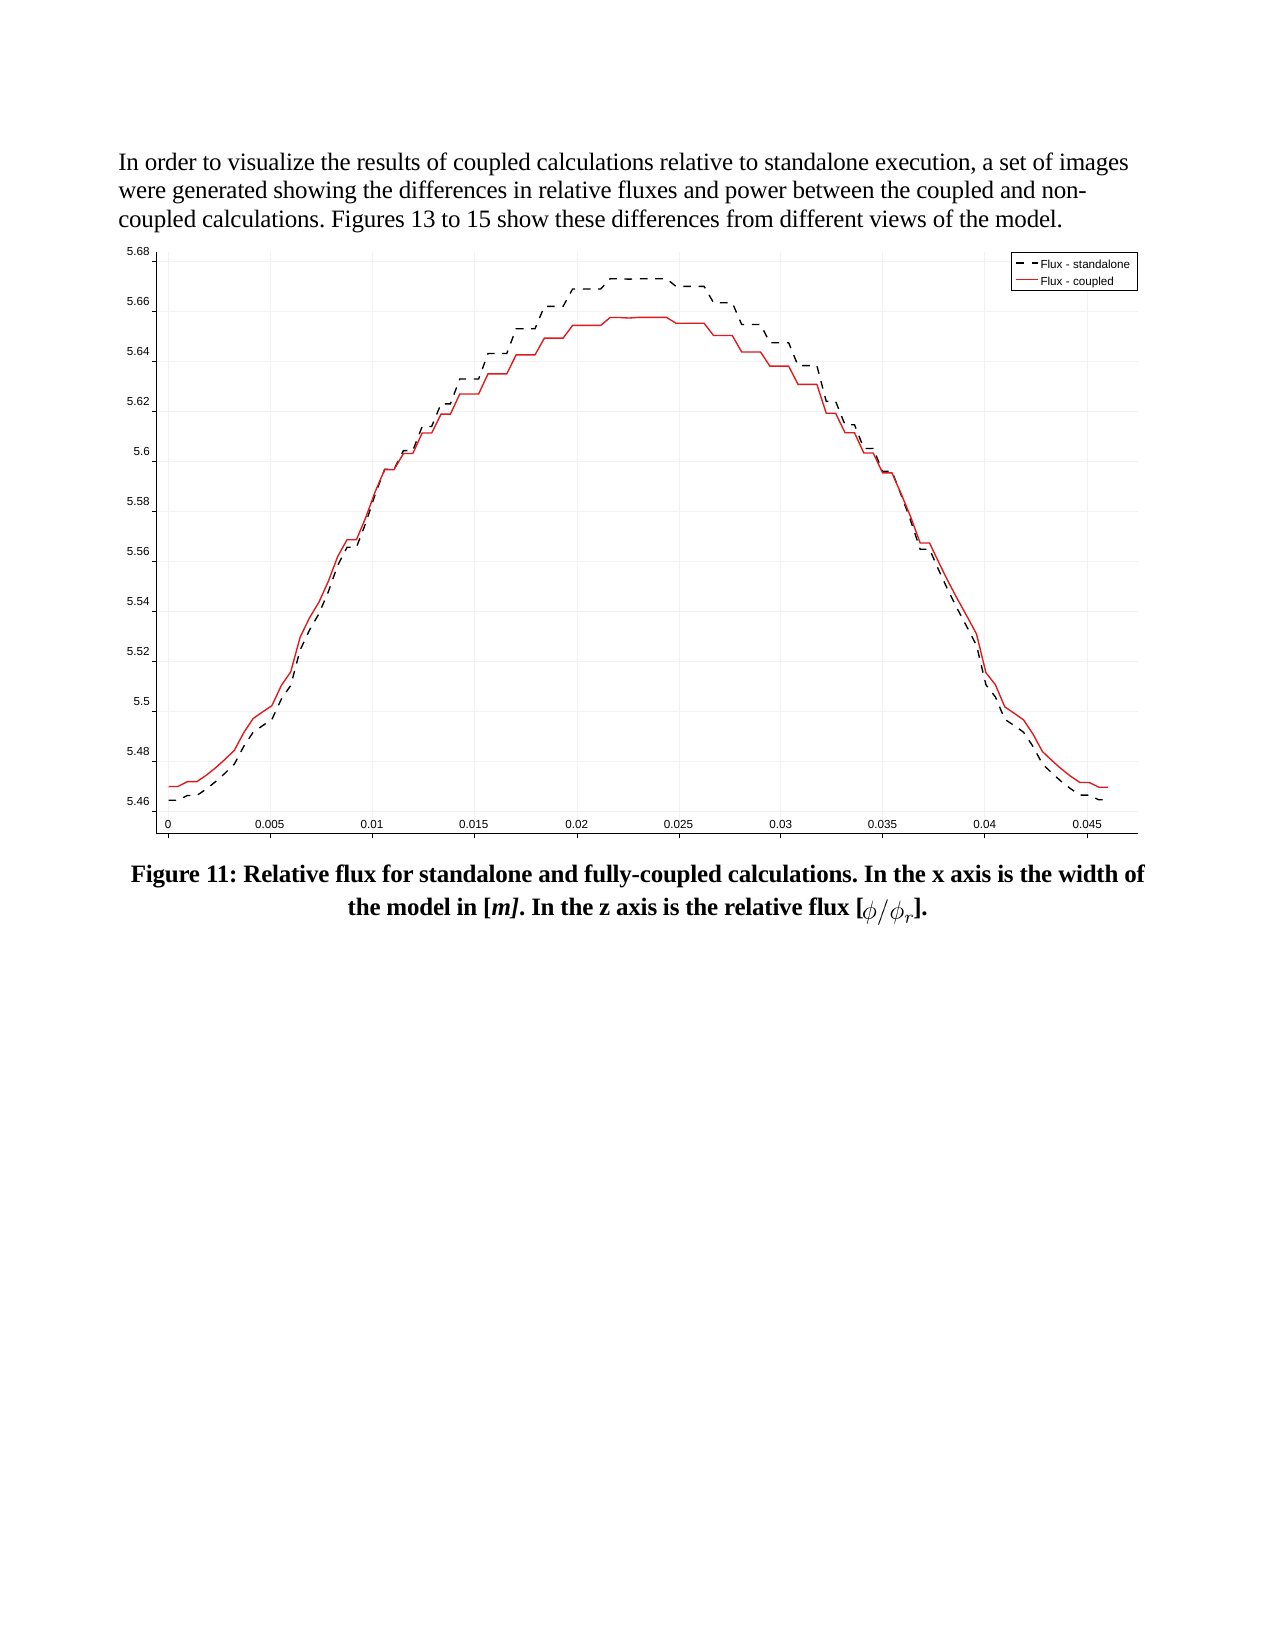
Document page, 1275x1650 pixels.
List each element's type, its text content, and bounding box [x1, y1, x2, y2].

text Figure 11: Relative flux for standalone and fully-coupled calculations. In the x axis is the width of the model in [m]. In the z axis is the relative flux []. [118, 233, 1157, 924]
text In order to visualize the results of coupled calculations relative to standalone execution, a set of images were generated showing the differences in relative fluxes and power between the coupled and non-coupled calculations. Figures 13 to 15 show these differences from different views of the model. [118, 147, 1157, 233]
picture [863, 899, 913, 925]
